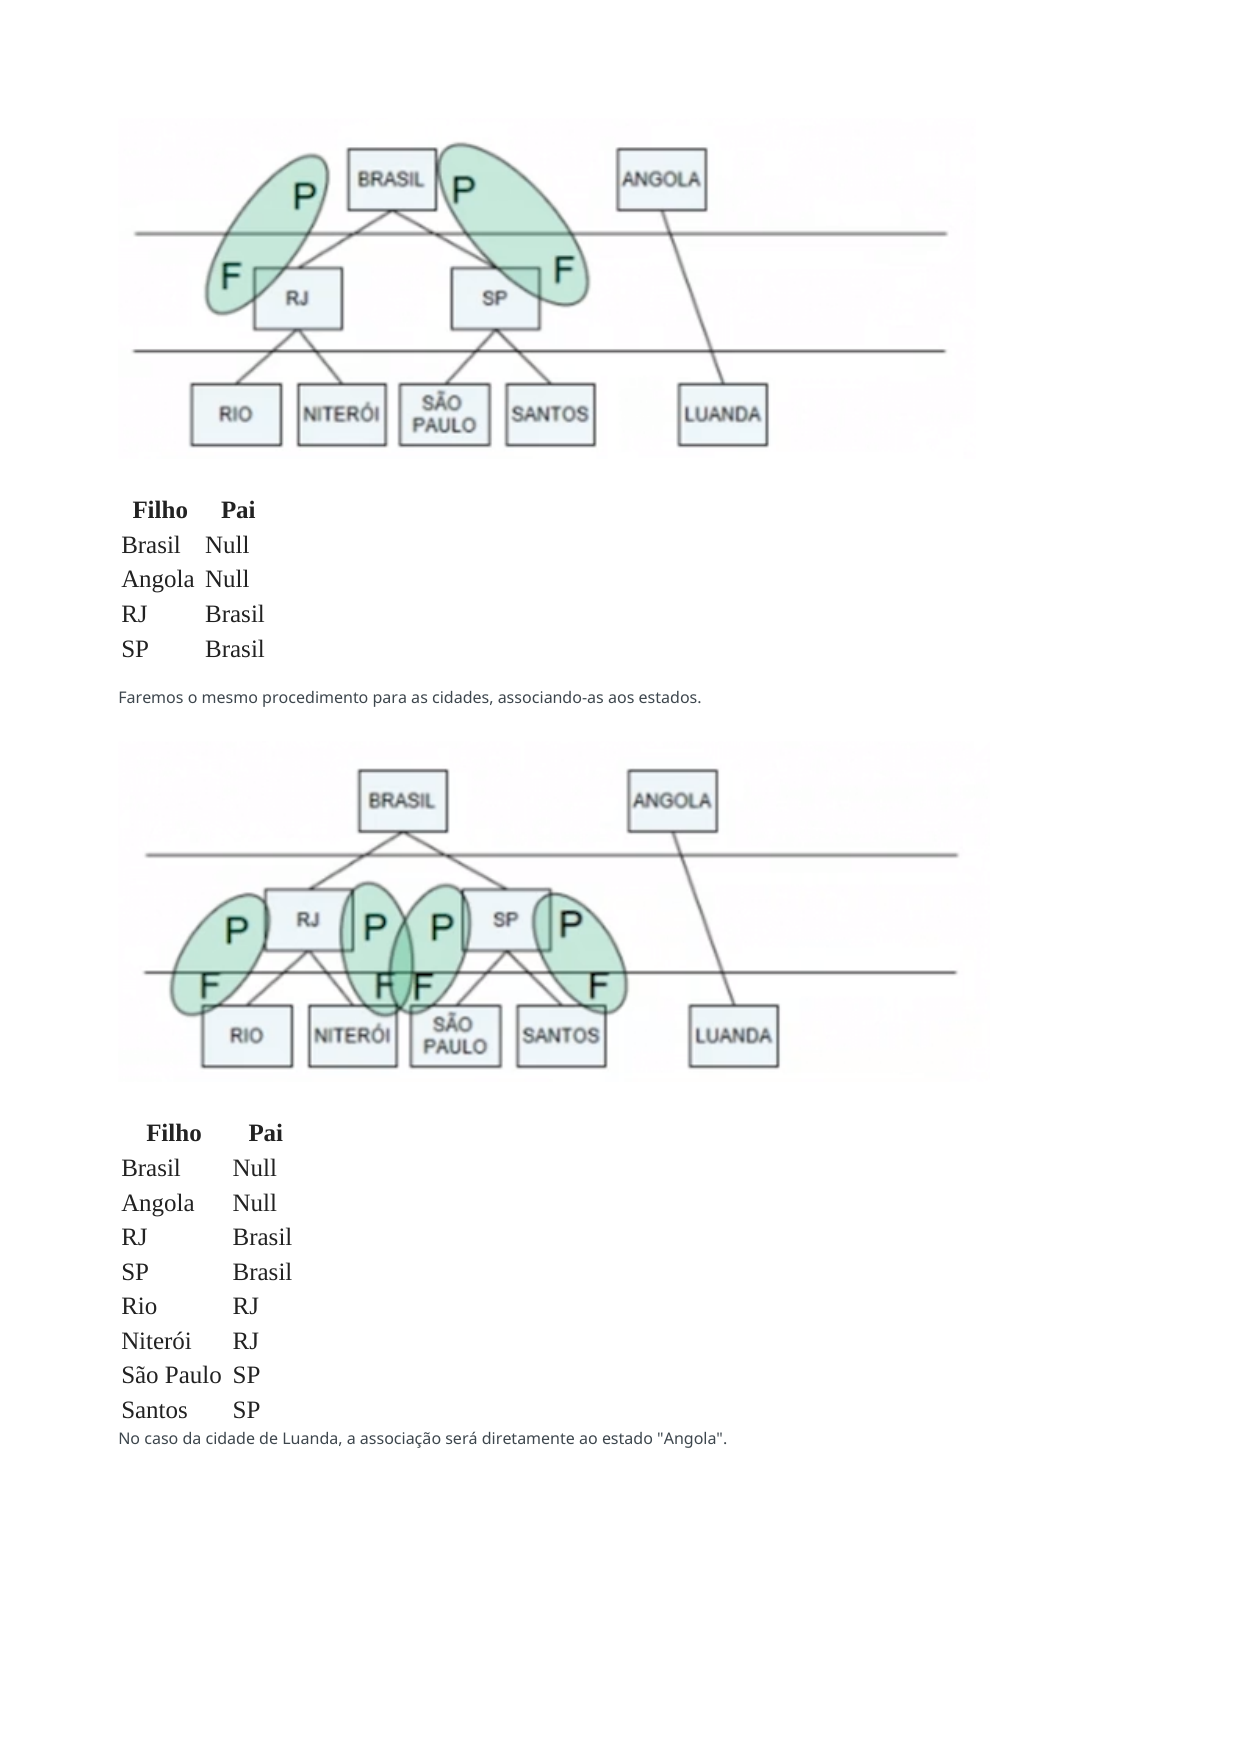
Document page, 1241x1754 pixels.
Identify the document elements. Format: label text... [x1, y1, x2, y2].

table_cell Angola [118, 1185, 229, 1219]
table_cell Brasil [202, 596, 274, 631]
table_cell RJ [118, 1219, 229, 1254]
table_cell [202, 665, 274, 676]
table_cell Brasil [118, 527, 202, 562]
picture [118, 118, 977, 459]
table_cell Brasil [230, 1254, 302, 1288]
table_cell Null [230, 1185, 302, 1219]
table_cell [118, 676, 202, 687]
table_cell São Paulo [118, 1358, 229, 1392]
table_cell Null [202, 562, 274, 596]
table_cell Null [202, 527, 274, 562]
table_header Pai [202, 493, 274, 527]
table_cell SP [230, 1358, 302, 1392]
table_cell Rio [118, 1289, 229, 1323]
table_cell [118, 665, 202, 676]
table_cell Niterói [118, 1323, 229, 1358]
text Faremos o mesmo procedimento para as cidades, associando-as aos estados. [118, 687, 1122, 708]
table_header Filho [118, 1116, 229, 1150]
table_cell RJ [230, 1323, 302, 1358]
table_cell Santos [118, 1392, 229, 1427]
table_cell RJ [118, 596, 202, 631]
table_cell Angola [118, 562, 202, 596]
table_cell Null [230, 1150, 302, 1185]
table_cell SP [118, 631, 202, 665]
table_cell [202, 676, 274, 687]
picture [118, 741, 990, 1082]
table_cell SP [230, 1392, 302, 1427]
table_cell Brasil [118, 1150, 229, 1185]
table_cell Brasil [202, 631, 274, 665]
table_cell SP [118, 1254, 229, 1288]
text No caso da cidade de Luanda, a associação será diretamente ao estado "Angola". [118, 1427, 1122, 1449]
table_cell Brasil [230, 1219, 302, 1254]
table_header Filho [118, 493, 202, 527]
table_header Pai [230, 1116, 302, 1150]
table_cell RJ [230, 1289, 302, 1323]
